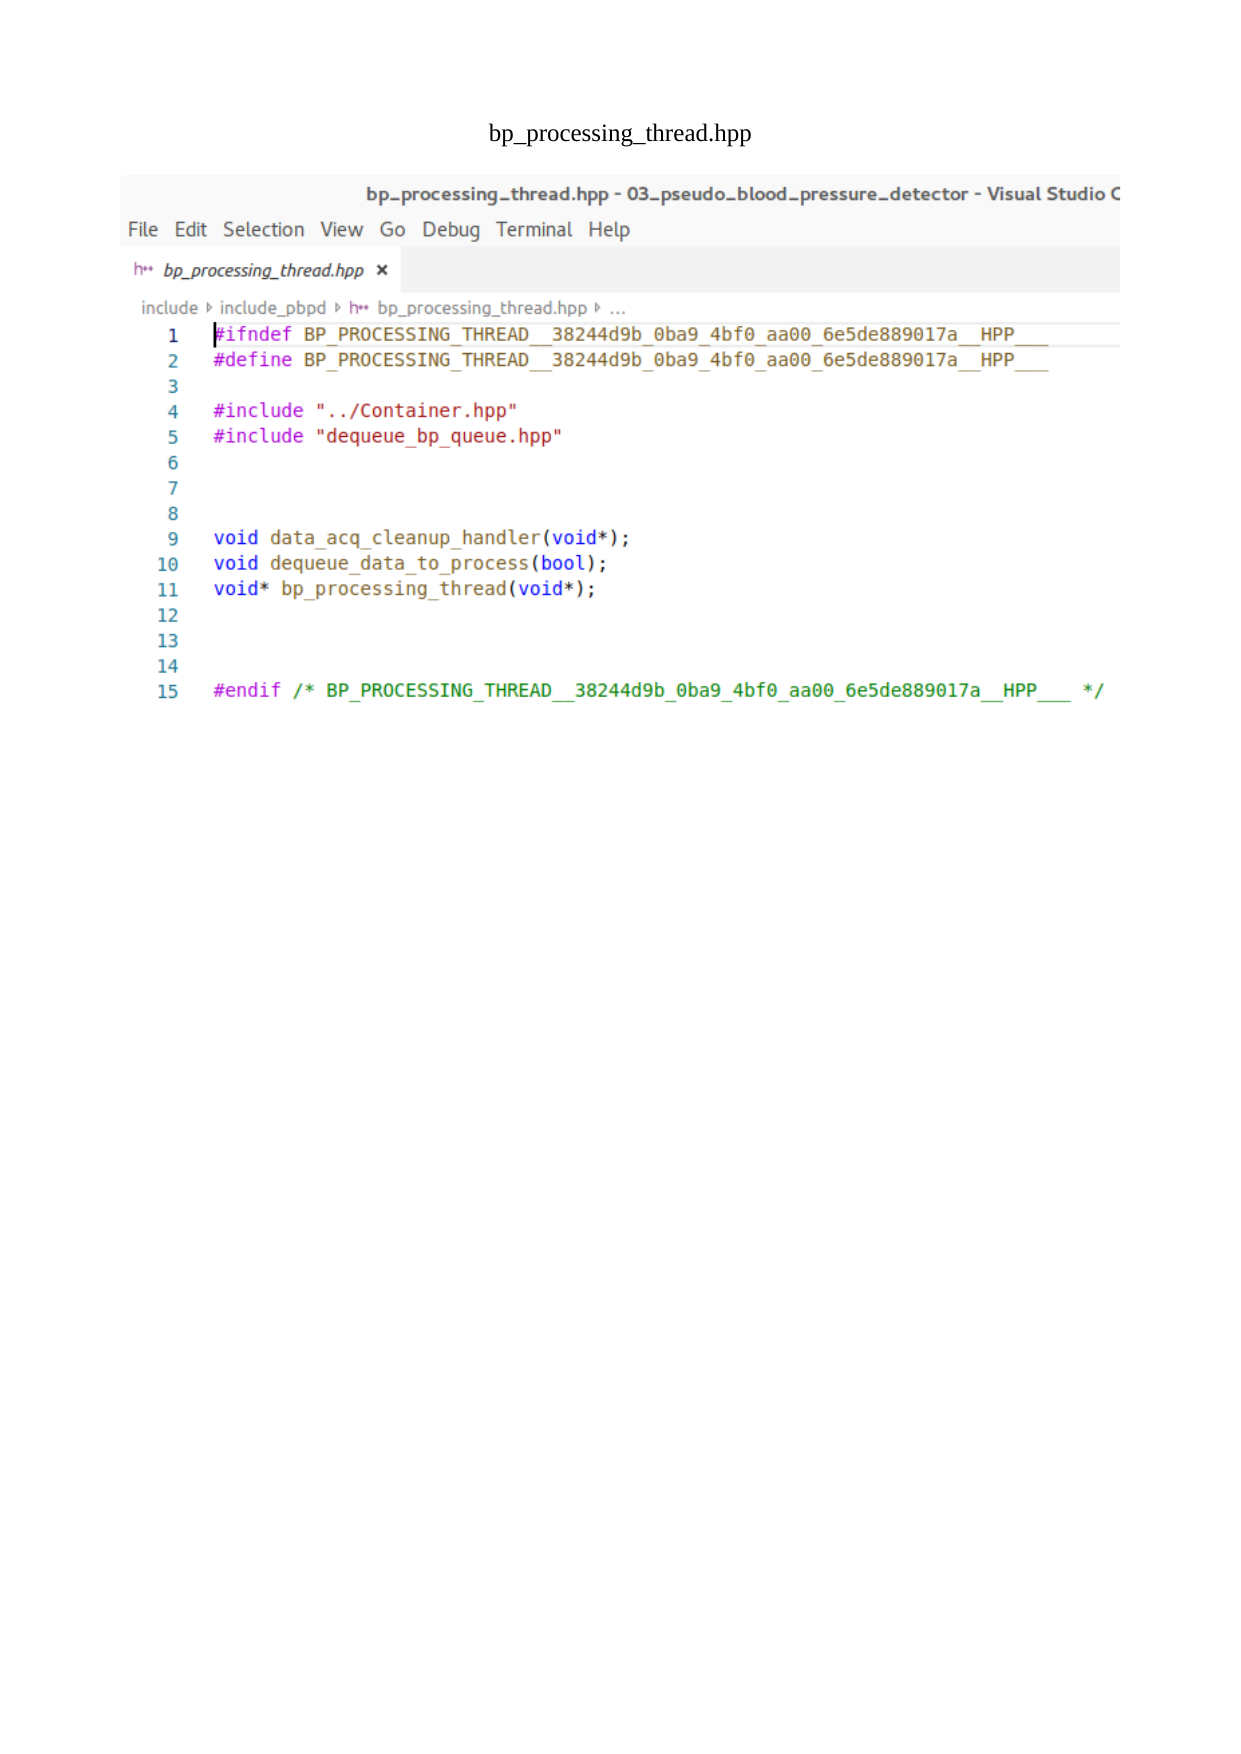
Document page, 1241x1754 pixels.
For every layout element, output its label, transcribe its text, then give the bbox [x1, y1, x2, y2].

text bp_processing_thread.hpp [118, 118, 1122, 147]
